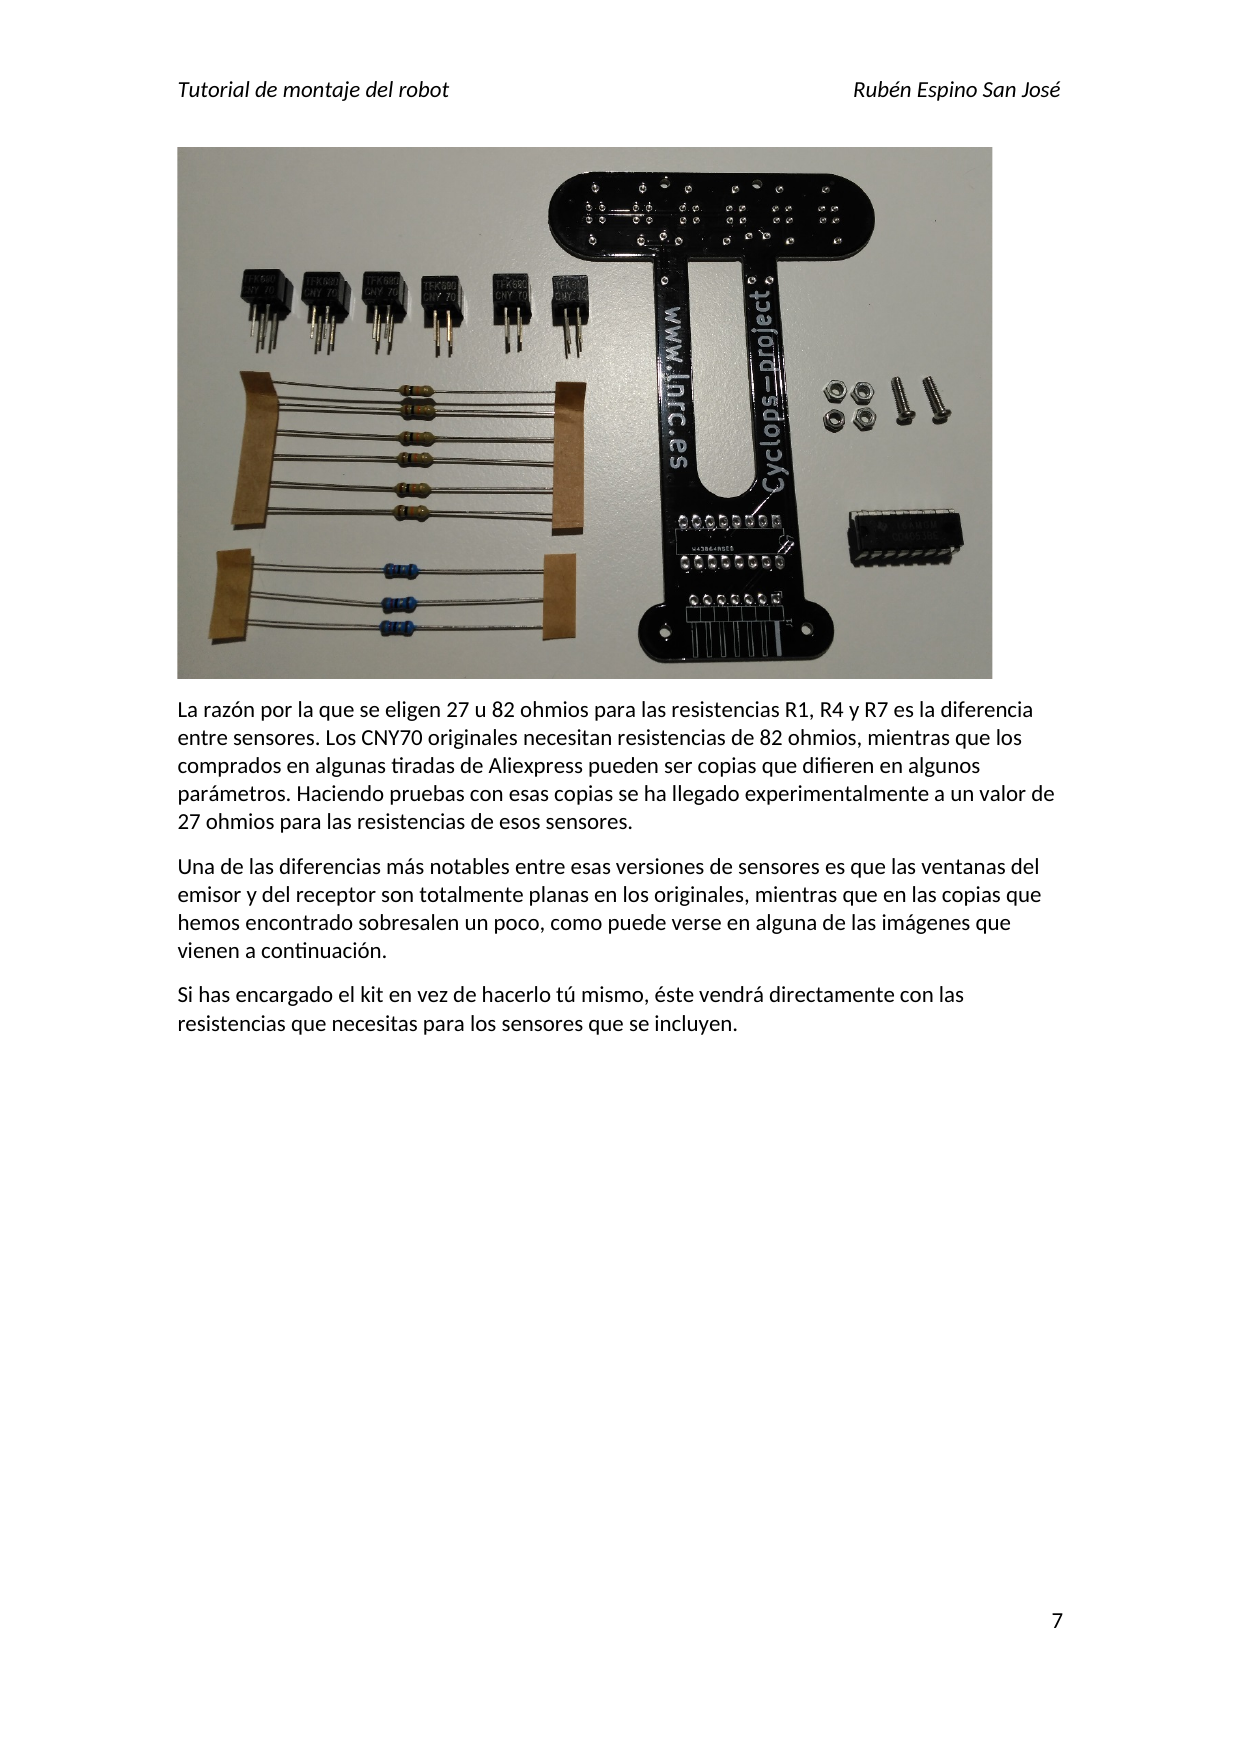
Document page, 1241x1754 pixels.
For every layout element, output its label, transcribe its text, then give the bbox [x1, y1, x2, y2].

text Si has encargado el kit en vez de hacerlo tú mismo, éste vendrá directamente con las resistencias que necesitas para los sensores que se incluyen. [177, 981, 1063, 1037]
text La razón por la que se eligen 27 u 82 ohmios para las resistencias R1, R4 y R7 es la diferencia entre sensores. Los CNY70 originales necesitan resistencias de 82 ohmios, mientras que los comprados en algunas tiradas de Aliexpress pueden ser copias que difieren en algunos parámetros. Haciendo pruebas con esas copias se ha llegado experimentalmente a un valor de 27 ohmios para las resistencias de esos sensores. [177, 695, 1063, 835]
text Una de las diferencias más notables entre esas versiones de sensores es que las ventanas del emisor y del receptor son totalmente planas en los originales, mientras que en las copias que hemos encontrado sobresalen un poco, como puede verse en alguna de las imágenes que vienen a continuación. [177, 852, 1063, 964]
